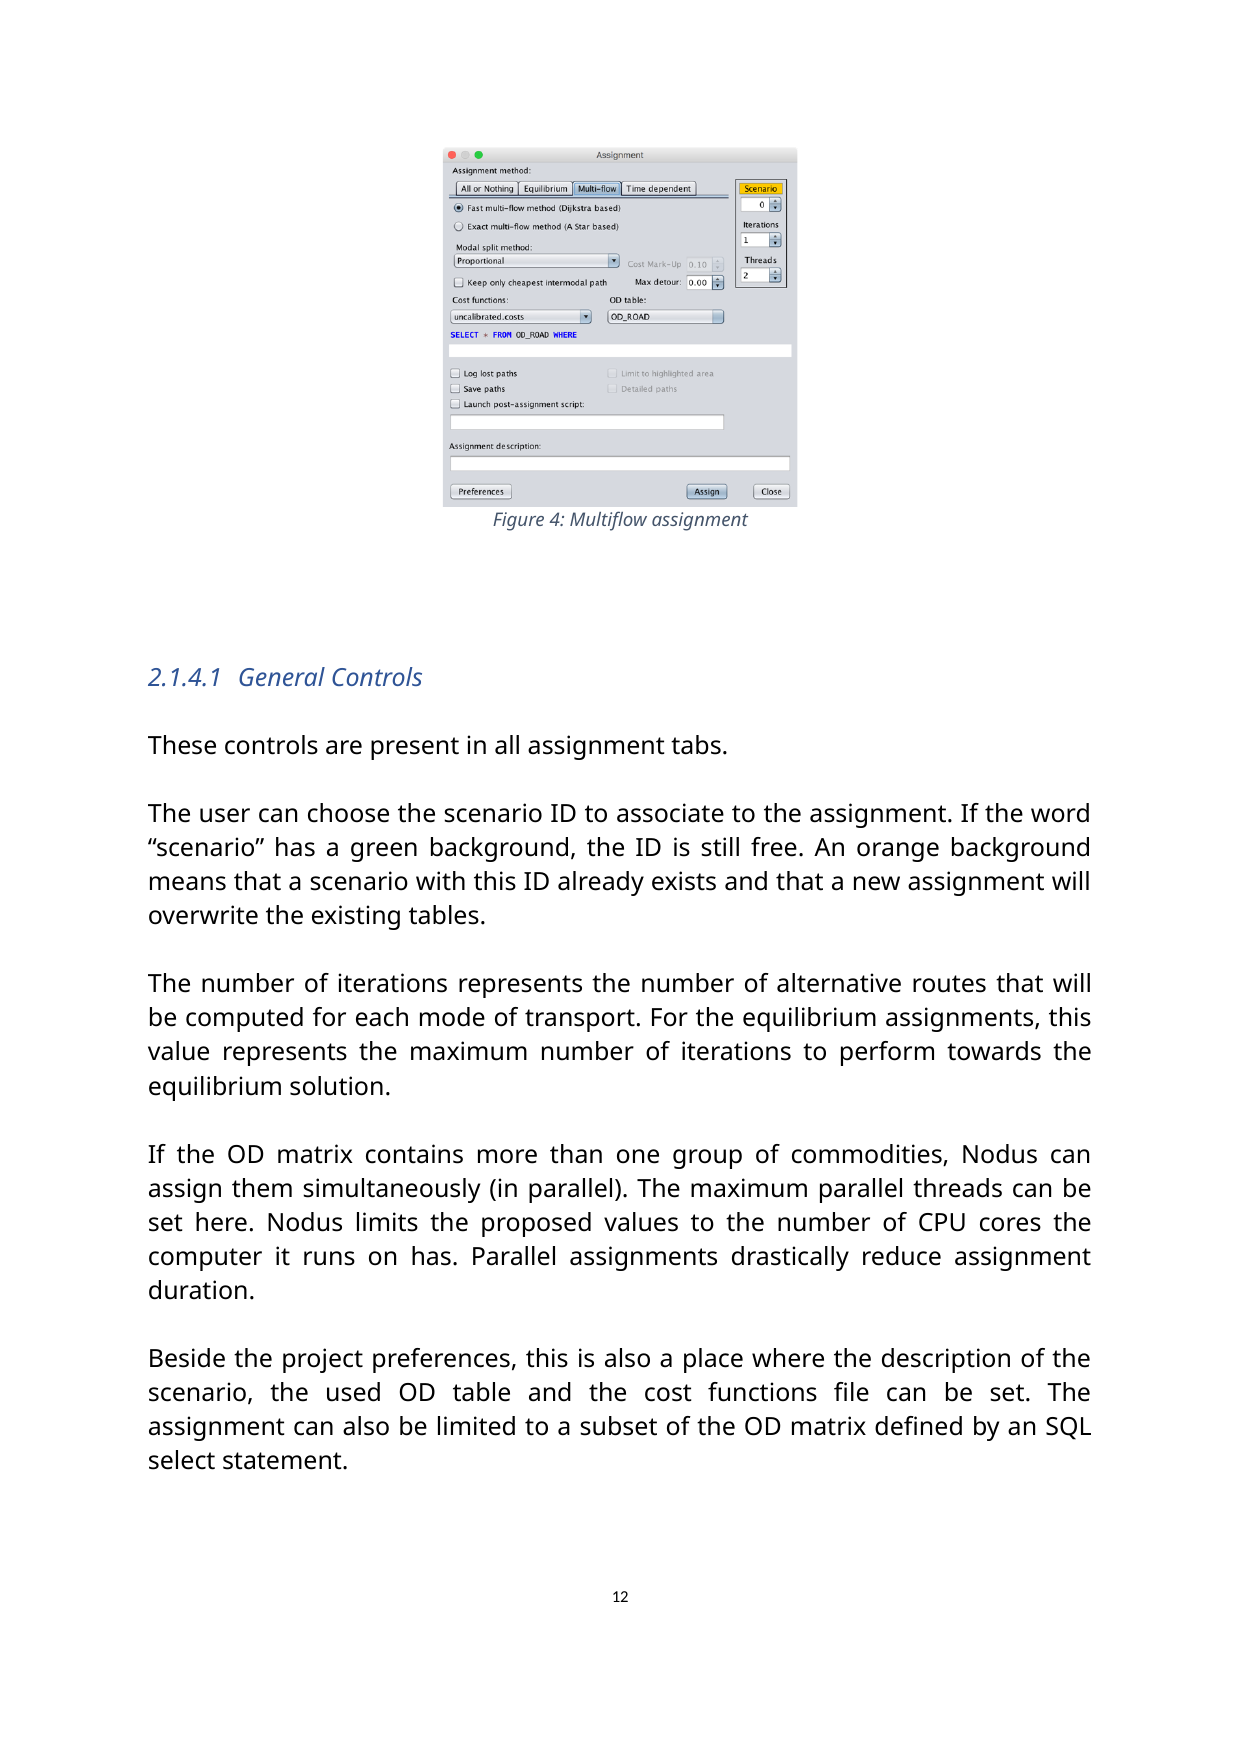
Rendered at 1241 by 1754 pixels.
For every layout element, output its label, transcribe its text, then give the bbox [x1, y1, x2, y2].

text The number of iterations represents the number of alternative routes that will be computed for each mode of transport. For the equilibrium assignments, this value represents the maximum number of iterations to perform towards the equilibrium solution. [148, 966, 1093, 1102]
text Beside the project preferences, this is also a place where the description of the scenario, the used OD table and the cost functions file can be set. The assignment can also be limited to a subset of the OD matrix defined by an SQL select statement. [148, 1341, 1093, 1477]
text Figure 4: Multiflow assignment [148, 507, 1093, 532]
text The user can choose the scenario ID to associate to the assignment. If the word “scenario” has a green background, the ID is still free. An orange background means that a scenario with this ID already exists and that a new assignment will overwrite the existing tables. [148, 796, 1093, 932]
picture [442, 147, 798, 507]
text These controls are present in all assignment tabs. [148, 727, 1093, 762]
text If the OD matrix contains more than one group of commodities, Nodus can assign them simultaneously (in parallel). The maximum parallel threads can be set here. Nodus limits the proposed values to the number of CPU cores the computer it runs on has. Parallel assignments drastically reduce assignment duration. [148, 1136, 1093, 1307]
subtitle General Controls [148, 659, 1093, 693]
